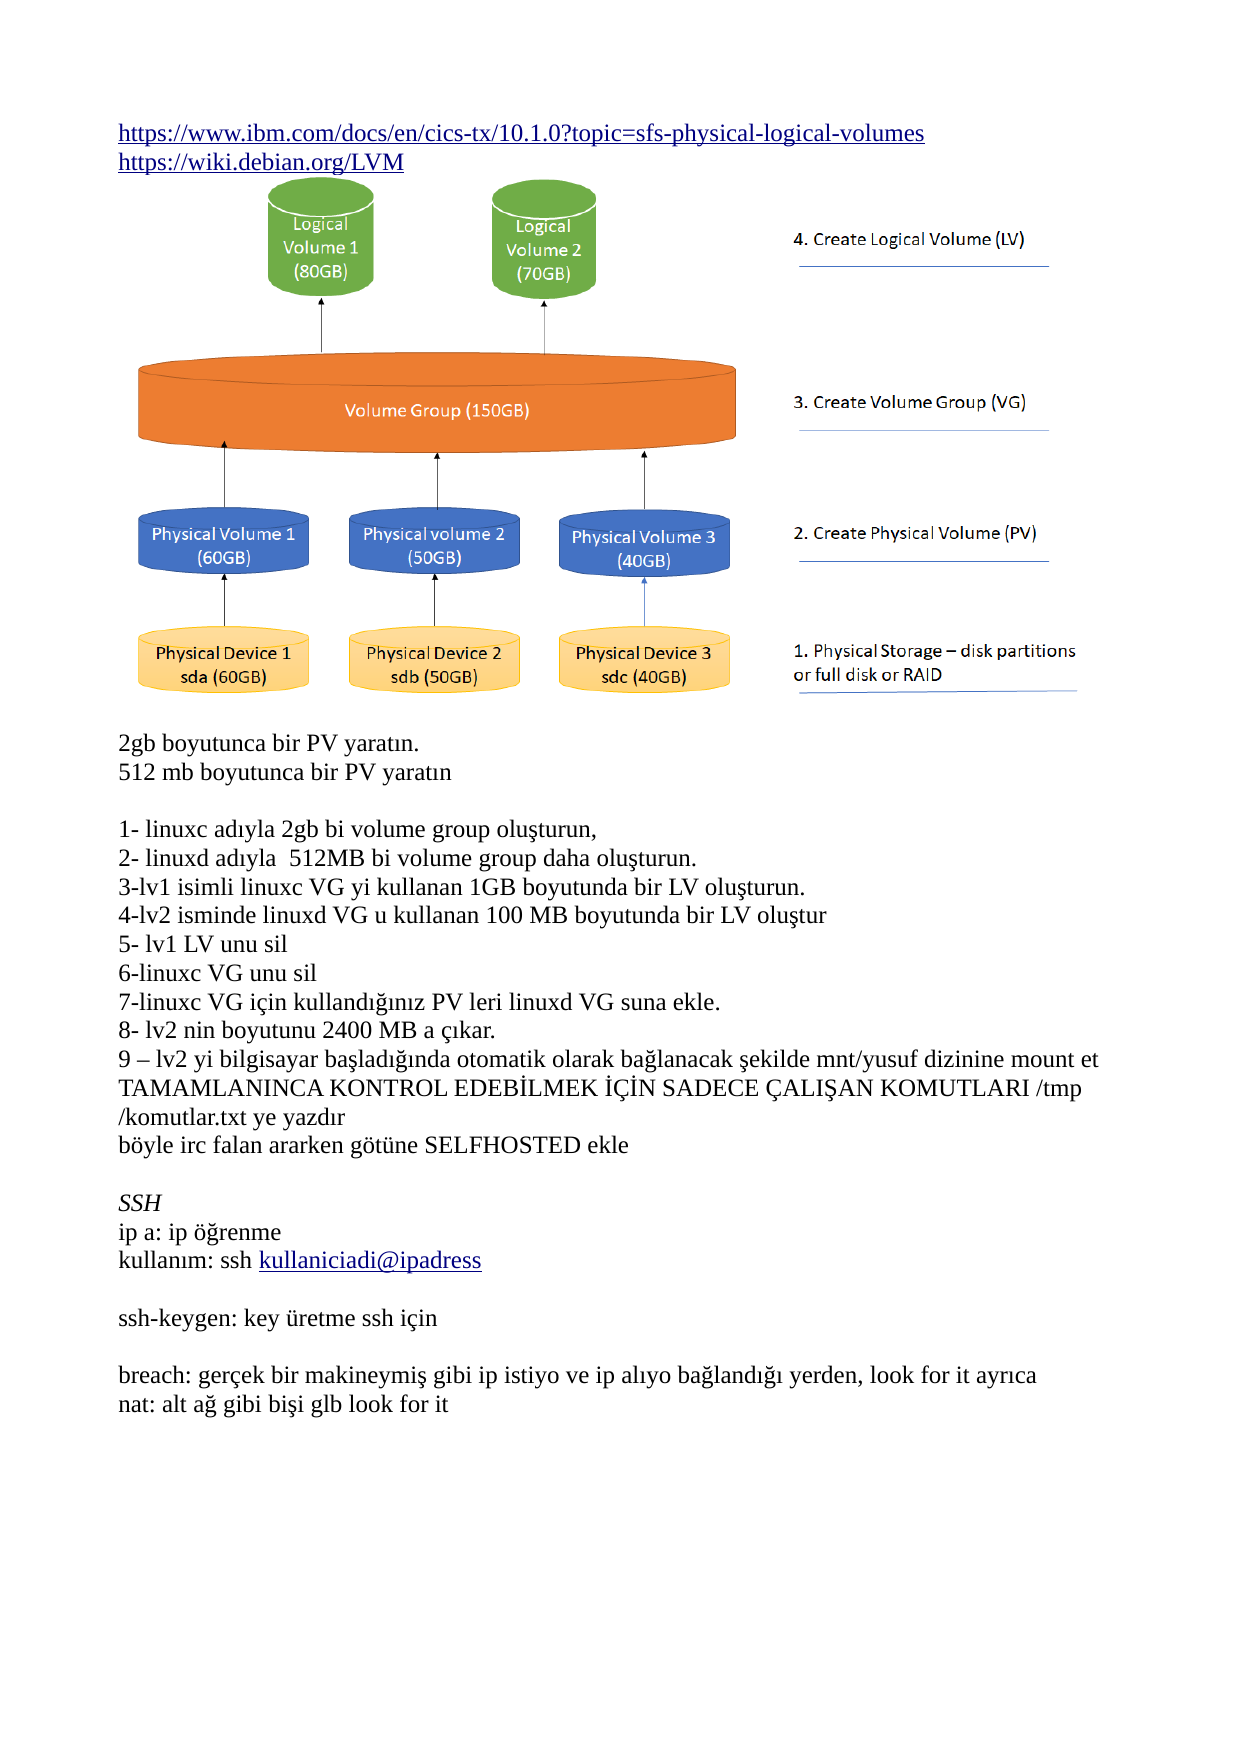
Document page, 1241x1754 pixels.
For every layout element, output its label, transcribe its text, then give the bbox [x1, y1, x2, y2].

text 3-lv1 isimli linuxc VG yi kullanan 1GB boyutunda bir LV oluşturun. [118, 872, 1122, 901]
text TAMAMLANINCA KONTROL EDEBİLMEK İÇİN SADECE ÇALIŞAN KOMUTLARI /tmp /komutlar.txt ye yazdır [118, 1073, 1122, 1131]
text kullanım: ssh kullaniciadi@ipadress [118, 1246, 1122, 1274]
text 5- lv1 LV unu sil [118, 929, 1122, 958]
text ip a: ip öğrenme [118, 1217, 1122, 1246]
text ssh-keygen: key üretme ssh için [118, 1303, 1122, 1332]
text breach: gerçek bir makineymiş gibi ip istiyo ve ip alıyo bağlandığı yerden, look for it ayrıca [118, 1361, 1122, 1389]
text https://www.ibm.com/docs/en/cics-tx/10.1.0?topic=sfs-physical-logical-volumes https://wiki.debian.org/LVM [118, 118, 1122, 176]
text 4-lv2 isminde linuxd VG u kullanan 100 MB boyutunda bir LV oluştur [118, 901, 1122, 929]
text 7-linuxc VG için kullandığınız PV leri linuxd VG suna ekle. [118, 987, 1122, 1016]
text 9 – lv2 yi bilgisayar başladığında otomatik olarak bağlanacak şekilde mnt/yusuf dizinine mount et [118, 1044, 1122, 1073]
text 2gb boyutunca bir PV yaratın. [118, 176, 1122, 757]
text 512 mb boyutunca bir PV yaratın 1- linuxc adıyla 2gb bi volume group oluşturun, 2- linuxd adıyla 512MB bi volume group daha oluşturun. [118, 757, 1122, 872]
text 6-linuxc VG unu sil [118, 958, 1122, 987]
text nat: alt ağ gibi bişi glb look for it [118, 1389, 1122, 1418]
text 8- lv2 nin boyutunu 2400 MB a çıkar. [118, 1016, 1122, 1044]
text böyle irc falan ararken götüne SELFHOSTED ekle [118, 1131, 1122, 1159]
picture [138, 175, 1103, 700]
text SSH [118, 1188, 1122, 1217]
